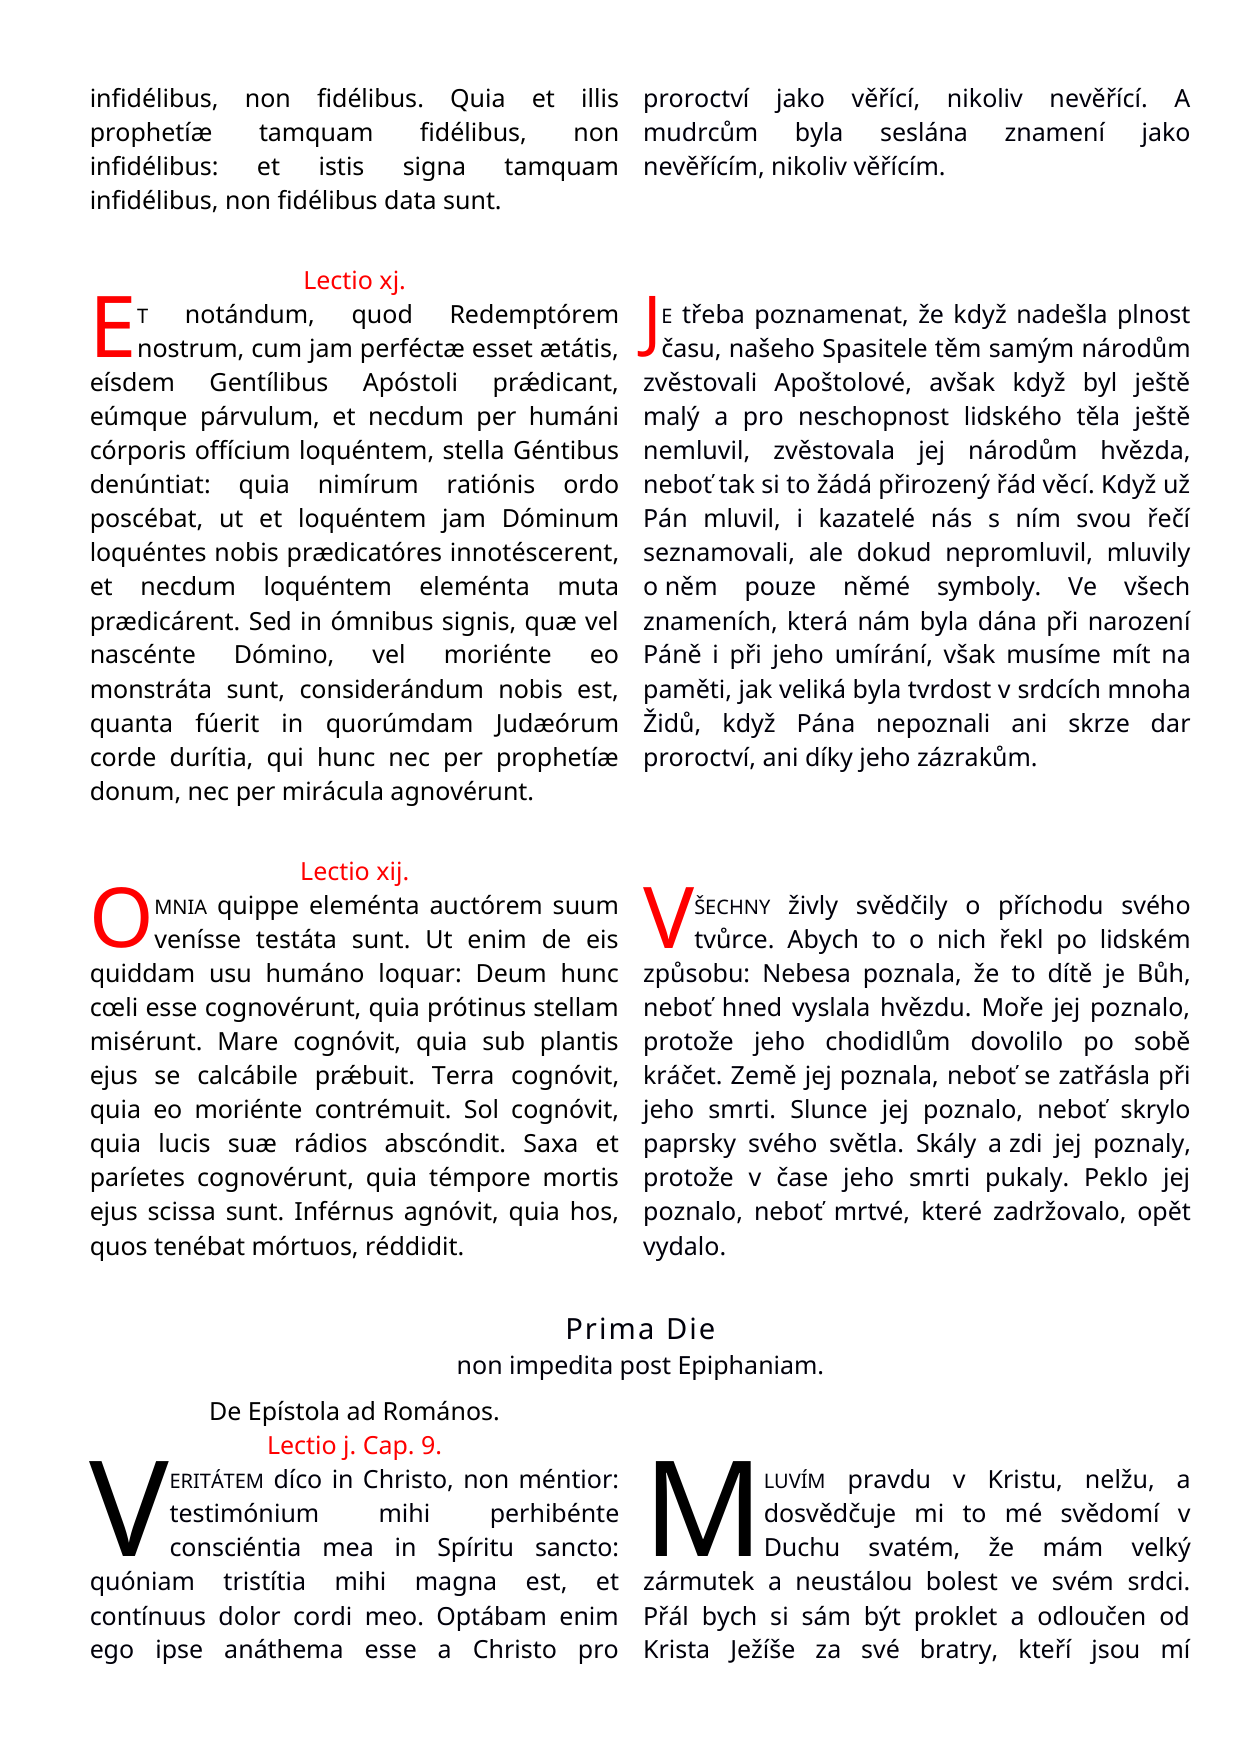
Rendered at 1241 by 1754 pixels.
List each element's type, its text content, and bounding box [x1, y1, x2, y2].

table_cell Je třeba poznamenat, že když nadešla plnost času, našeho Spasitele těm samým národům zvěstovali Apoštolové, avšak když byl ještě malý a pro neschopnost lidského těla ještě nemluvil, zvěstovala jej národům hvězda, neboť tak si to žádá přirozený řád věcí. Když už Pán mluvil, i kazatelé nás s ním svou řečí seznamovali, ale dokud nepromluvil, mluvily o něm pouze němé symboly. Ve všech znameních, která nám byla dána při narození Páně i při jeho umírání, však musíme mít na paměti, jak veliká byla tvrdost v srdcích mnoha Židů, když Pána nepoznali ani skrze dar proroctví, ani díky jeho zázrakům. [631, 257, 1203, 847]
table_cell Lectio xij. Omnia quippe eleménta auctórem suum venísse testáta sunt. Ut enim de eis quiddam usu humáno loquar: Deum hunc cœli esse cognovérunt, quia prótinus stellam misérunt. Mare cognóvit, quia sub plantis ejus se calcábile prǽbuit. Terra cognóvit, quia eo moriénte contrémuit. Sol cognóvit, quia lucis suæ rádios abscóndit. Saxa et paríetes cognovérunt, quia témpore mortis ejus scissa sunt. Inférnus agnóvit, quia hos, quos tenébat mórtuos, réddidit. [78, 848, 631, 1302]
table_cell Lectio xj. Et notándum, quod Redemptórem nostrum, cum jam perféctæ esset ætátis, eísdem Gentílibus Apóstoli prǽdicant, eúmque párvulum, et necdum per humáni córporis offícium loquéntem, stella Géntibus denúntiat: quia nimírum ratiónis ordo poscébat, ut et loquéntem jam Dóminum loquéntes nobis prædicatóres innotéscerent, et necdum loquéntem eleménta muta prædicárent. Sed in ómnibus signis, quæ vel nascénte Dómino, vel moriénte eo monstráta sunt, considerándum nobis est, quanta fúerit in quorúmdam Judæórum corde durítia, qui hunc nec per prophetíæ donum, nec per mirácula agnovérunt. [78, 257, 631, 847]
table_cell Prima Die non impedita post Epiphaniam. [78, 1302, 1203, 1388]
table_cell De Epístola ad Romános. Lectio j. Cap. 9. Veritátem díco in Christo, non méntior: testimónium mihi perhibénte consciéntia mea in Spíritu sancto: quóniam tristítia mihi magna est, et contínuus dolor cordi meo. Optábam enim ego ipse anáthema esse a Christo pro frátribus meis, qui sunt cognáti mei secúndum carnem, qui sunt Israëlitae, quorum adóptio est filiórum, et glória, et testaméntum, et legislátio, et obséquium, et promíssa: quorum patres, et ex quibus est Christus secúndum carnem, qui est super ómnia Deus benedíctus in saecula. Amen. [78, 1388, 631, 1672]
table_cell infidélibus, non fidélibus. Quia et illis prophetíæ tamquam fidélibus, non infidélibus: et istis signa tamquam infidélibus, non fidélibus data sunt. [78, 74, 631, 257]
table_cell Všechny živly svědčily o příchodu svého tvůrce. Abych to o nich řekl po lidském způsobu: Nebesa poznala, že to dítě je Bůh, neboť hned vyslala hvězdu. Moře jej poznalo, protože jeho chodidlům dovolilo po sobě kráčet. Země jej poznala, neboť se zatřásla při jeho smrti. Slunce jej poznalo, neboť skrylo paprsky svého světla. Skály a zdi jej poznaly, protože v čase jeho smrti pukaly. Peklo jej poznalo, neboť mrtvé, které zadržovalo, opět vydalo. [631, 848, 1203, 1302]
table_cell Mluvím pravdu v Kristu, nelžu, a dosvědčuje mi to mé svědomí v Duchu svatém, že mám velký zármutek a neustálou bolest ve svém srdci. Přál bych si sám být proklet a odloučen od Krista Ježíše za své bratry, kteří jsou mí příbuzní podle těla. Jsou to Israelci, jim patří synovství i sláva i smlouva s Bohem, jim je svěřen zákon i bohoslužba i zaslíbení, jejich jsou praotcové, a z nich podle těla pochází Kristus. Bůh, který je nade všemi, buď pochválen na věky. Amen. [631, 1388, 1203, 1672]
table_cell proroctví jako věřící, nikoliv nevěřící. A mudrcům byla seslána znamení jako nevěřícím, nikoliv věřícím. [631, 74, 1203, 257]
